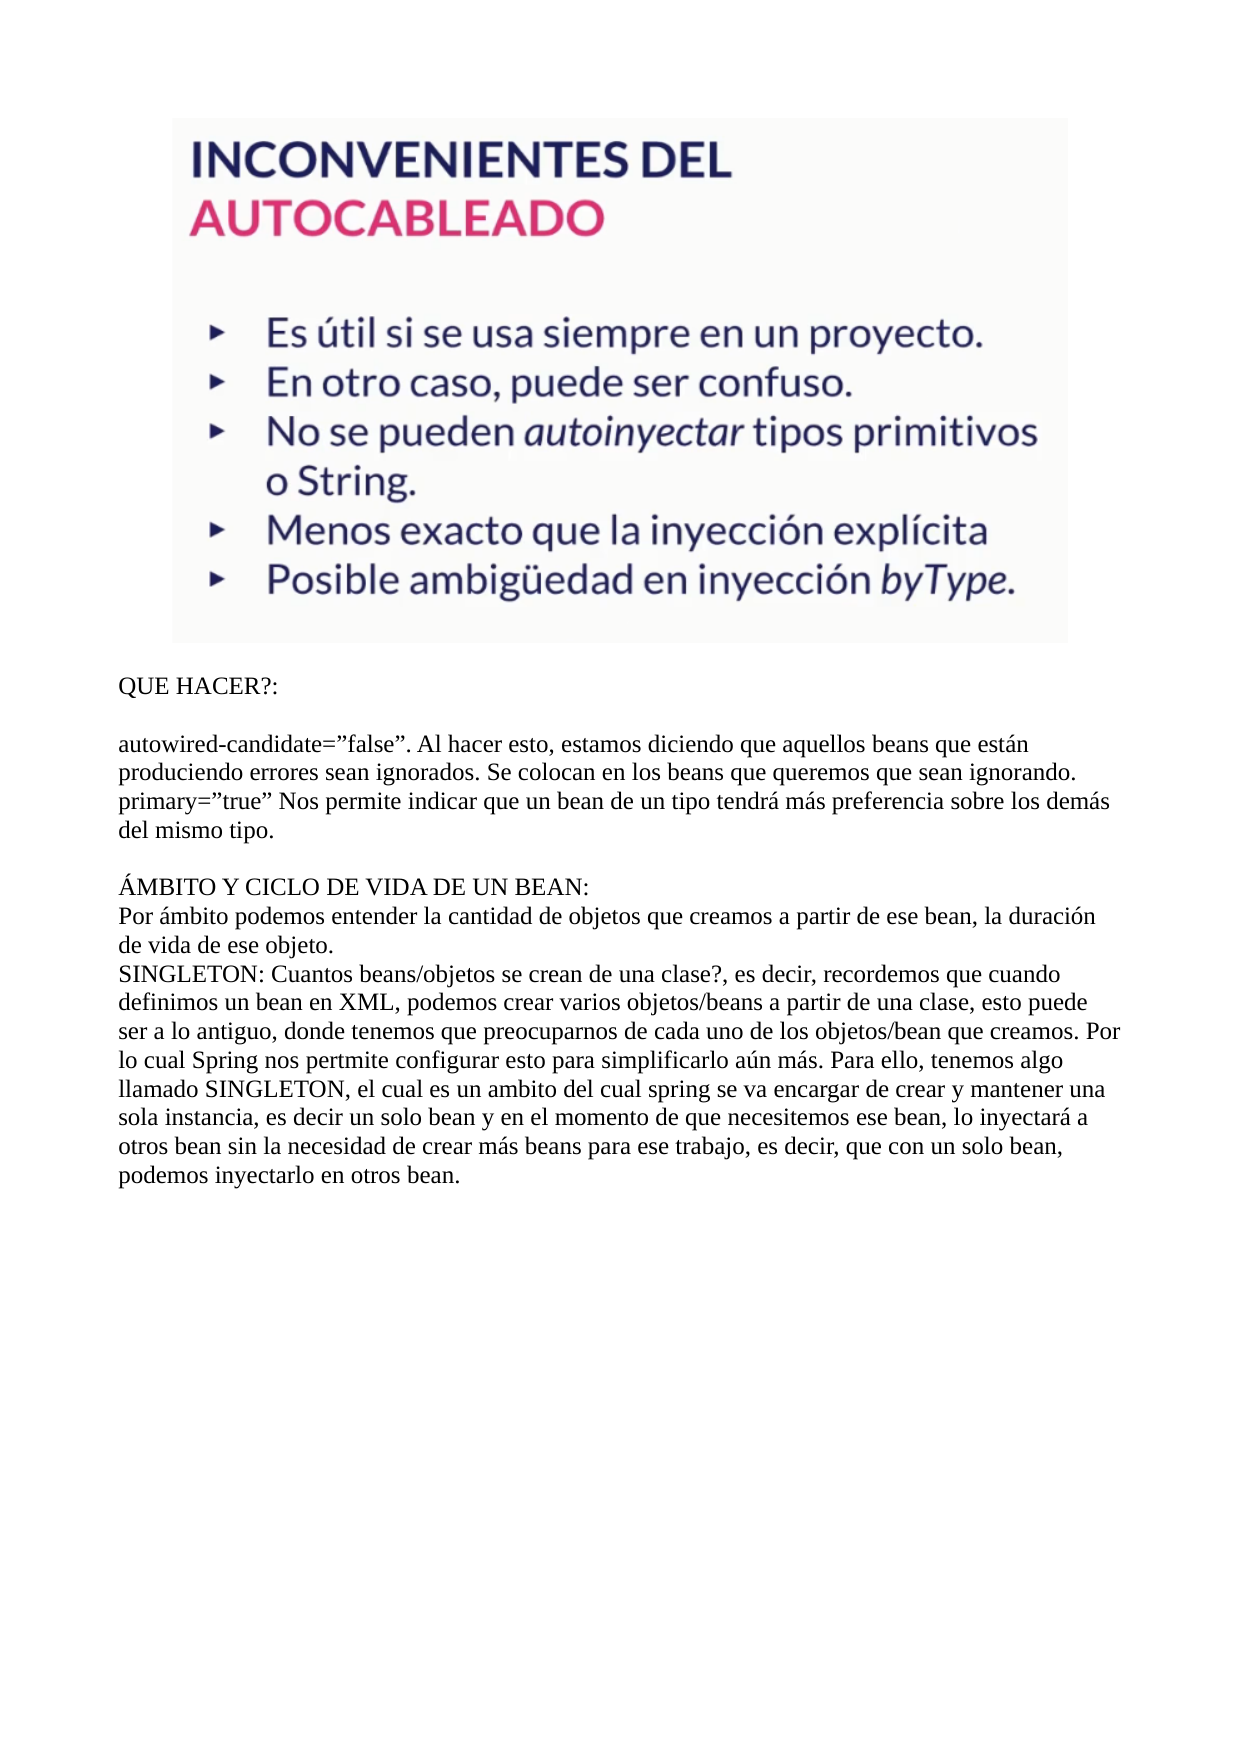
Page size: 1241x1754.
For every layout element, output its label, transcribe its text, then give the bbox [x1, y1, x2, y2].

text Por ámbito podemos entender la cantidad de objetos que creamos a partir de ese bean, la duración de vida de ese objeto. [118, 901, 1122, 959]
text SINGLETON: Cuantos beans/objetos se crean de una clase?, es decir, recordemos que cuando definimos un bean en XML, podemos crear varios objetos/beans a partir de una clase, esto puede ser a lo antiguo, donde tenemos que preocuparnos de cada uno de los objetos/bean que creamos. Por lo cual Spring nos pertmite configurar esto para simplificarlo aún más. Para ello, tenemos algo llamado SINGLETON, el cual es un ambito del cual spring se va encargar de crear y mantener una sola instancia, es decir un solo bean y en el momento de que necesitemos ese bean, lo inyectará a otros bean sin la necesidad de crear más beans para ese trabajo, es decir, que con un solo bean, podemos inyectarlo en otros bean. [118, 959, 1122, 1189]
text ÁMBITO Y CICLO DE VIDA DE UN BEAN: [118, 872, 1122, 901]
text QUE HACER?: [118, 671, 1122, 700]
text autowired-candidate=”false”. Al hacer esto, estamos diciendo que aquellos beans que están produciendo errores sean ignorados. Se colocan en los beans que queremos que sean ignorando. [118, 729, 1122, 786]
text primary=”true” Nos permite indicar que un bean de un tipo tendrá más preferencia sobre los demás del mismo tipo. [118, 786, 1122, 844]
